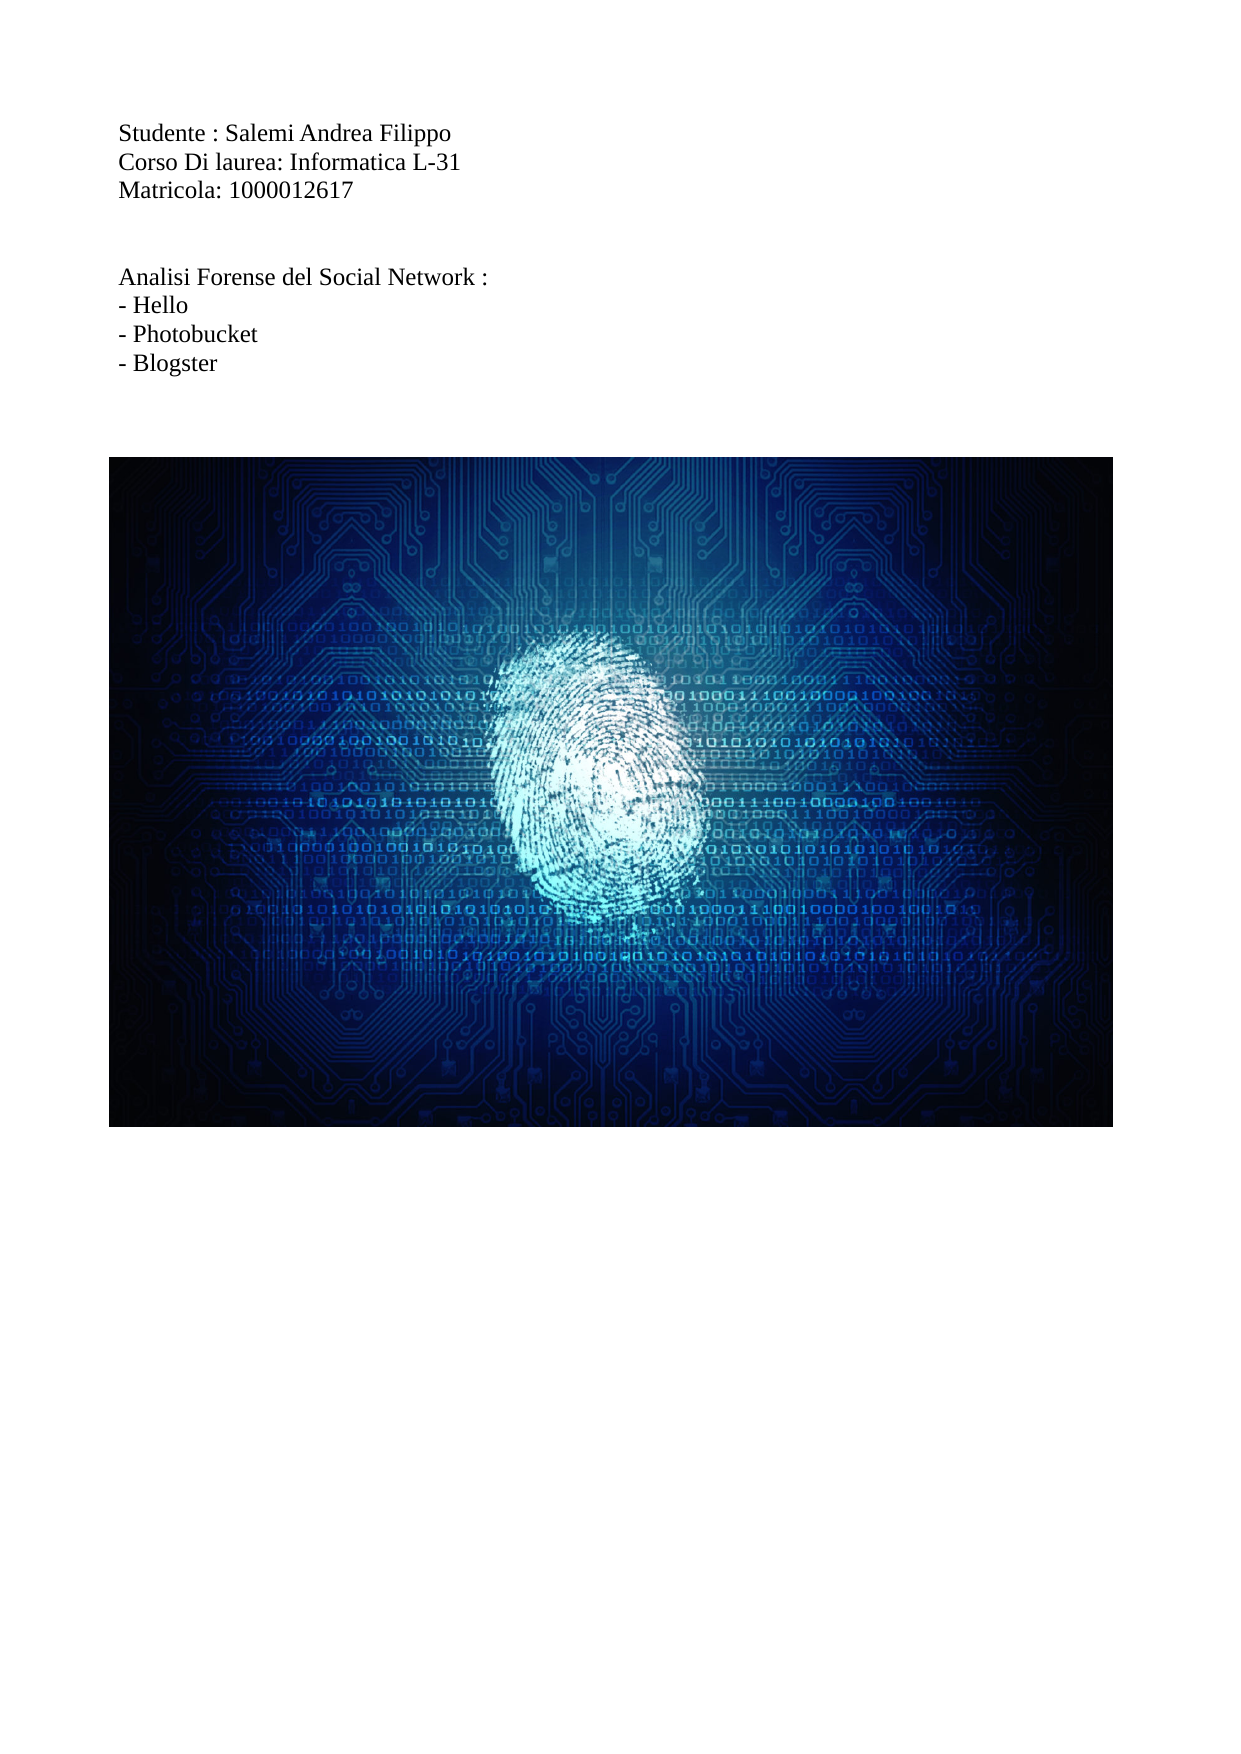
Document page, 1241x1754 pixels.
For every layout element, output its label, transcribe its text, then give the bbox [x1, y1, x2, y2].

text Corso Di laurea: Informatica L-31 [118, 147, 1122, 176]
text - Hello [118, 291, 1122, 319]
picture [109, 457, 1113, 1127]
text - Photobucket [118, 319, 1122, 348]
text Analisi Forense del Social Network : [118, 262, 1122, 291]
text Studente : Salemi Andrea Filippo [118, 118, 1122, 147]
text - Blogster [118, 348, 1122, 377]
text Matricola: 1000012617 [118, 176, 1122, 204]
